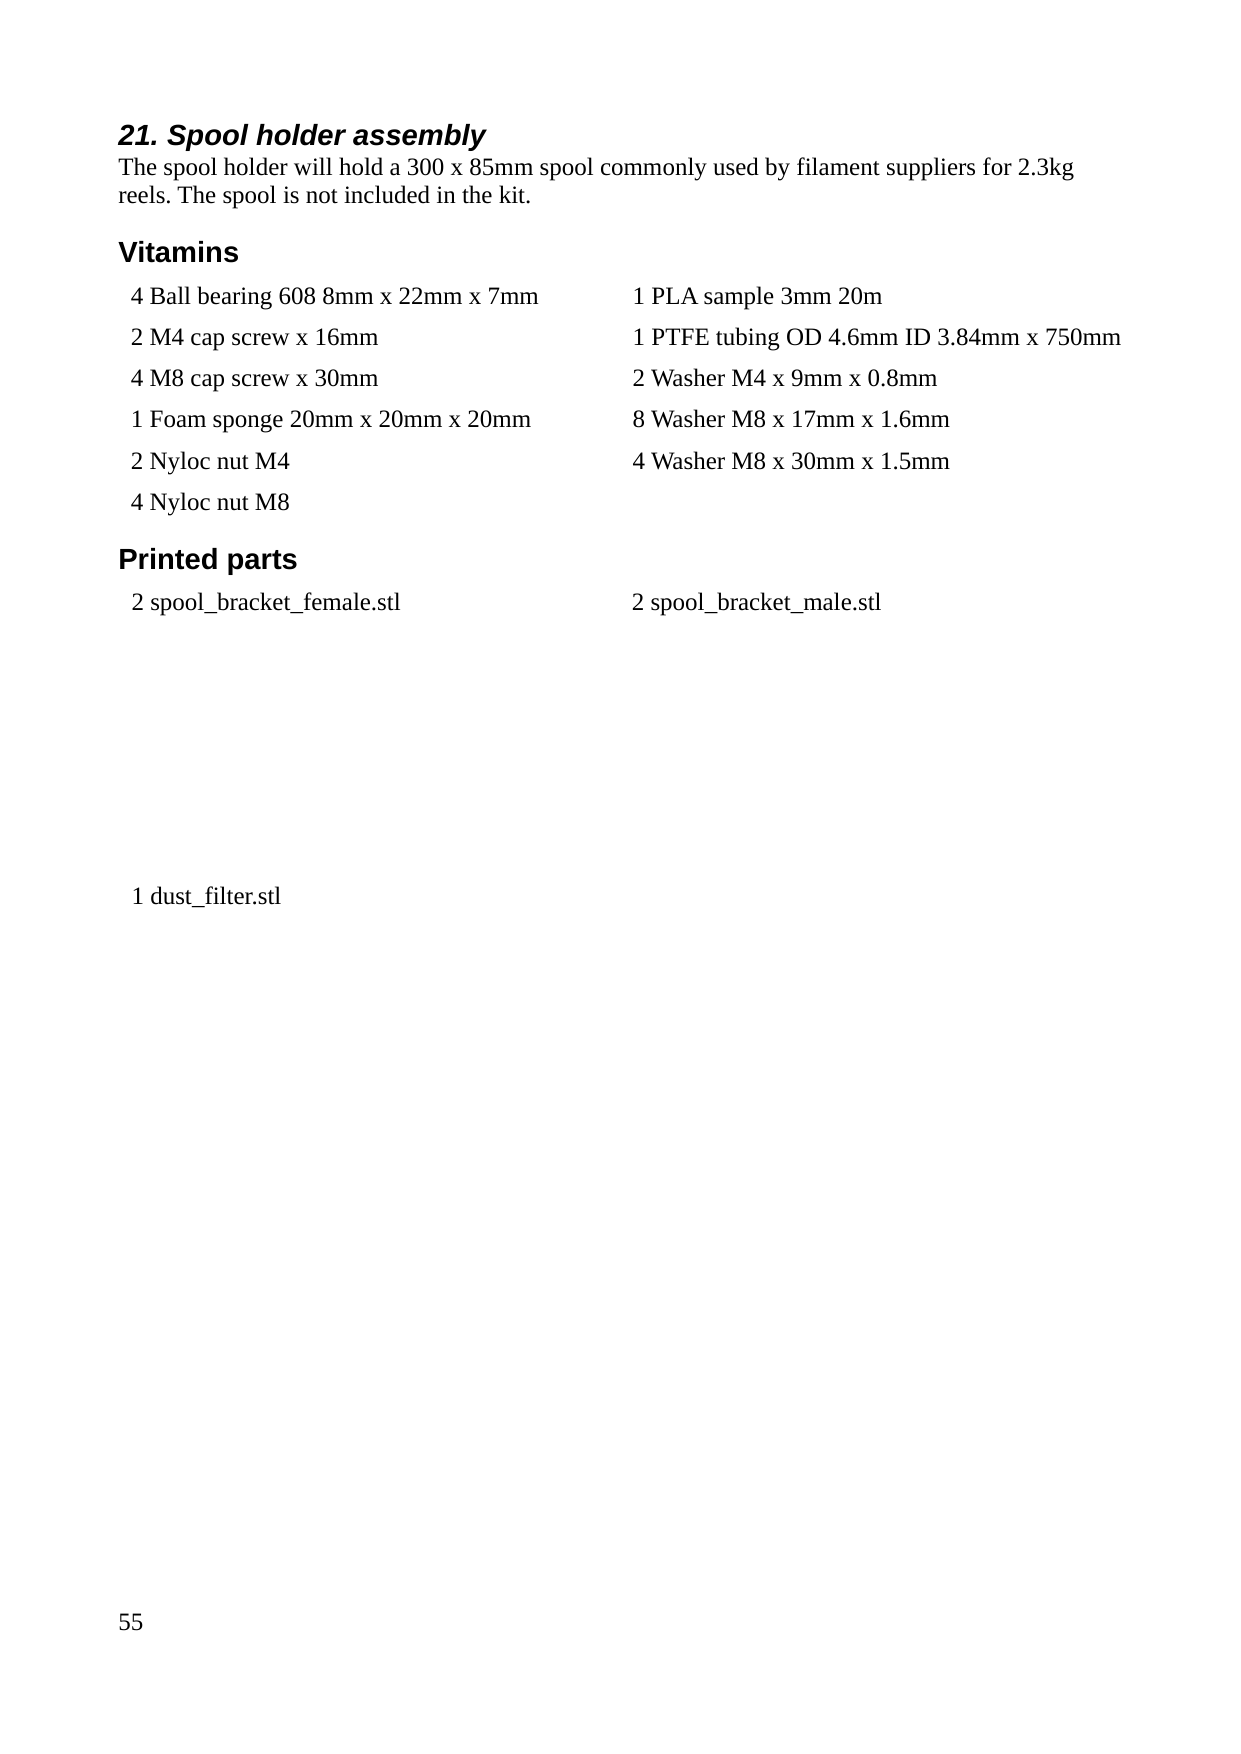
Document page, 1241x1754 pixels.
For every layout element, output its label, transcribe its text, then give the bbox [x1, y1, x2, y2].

table_header 1 PLA sample 3mm 20m 1 PTFE tubing OD 4.6mm ID 3.84mm x 750mm 2 Washer M4 x 9mm x 0.8mm 8 Washer M8 x 17mm x 1.6mm 4 Washer M8 x 30mm x 1.5mm [620, 281, 1122, 528]
subtitle Spool holder assembly [118, 118, 1122, 152]
table_cell 1 dust_filter.stl [119, 881, 619, 1174]
table_header 4 Ball bearing 608 8mm x 22mm x 7mm 2 M4 cap screw x 16mm 4 M8 cap screw x 30mm 1 Foam sponge 20mm x 20mm x 20mm 2 Nyloc nut M4 4 Nyloc nut M8 [118, 281, 620, 528]
text The spool holder will hold a 300 x 85mm spool commonly used by filament suppliers for 2.3kg reels. The spool is not included in the kit. [118, 152, 1122, 209]
table_header 2 spool_bracket_female.stl [119, 587, 619, 881]
table_header 2 spool_bracket_male.stl [619, 587, 1121, 881]
subtitle Vitamins [118, 235, 1122, 269]
table_cell [619, 881, 1121, 1174]
subtitle Printed parts [118, 542, 1122, 575]
